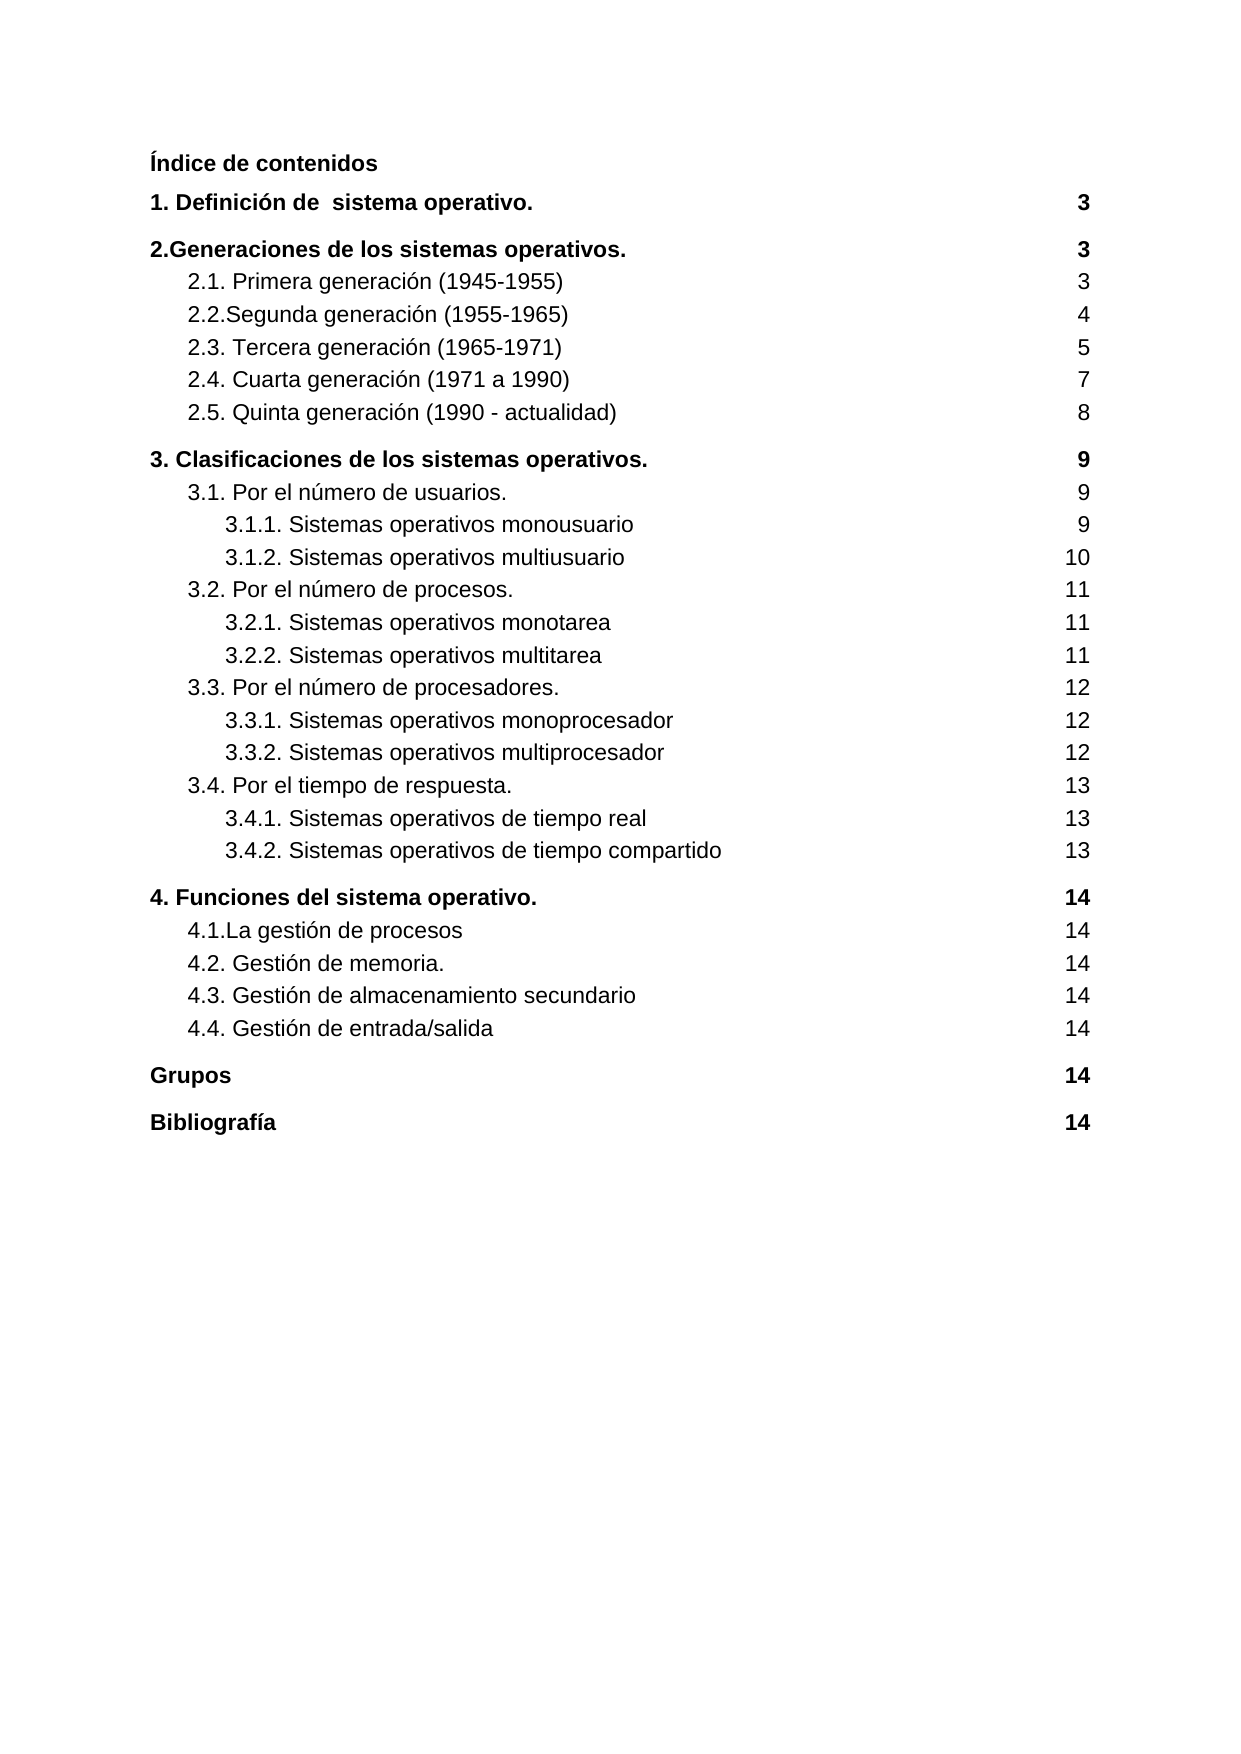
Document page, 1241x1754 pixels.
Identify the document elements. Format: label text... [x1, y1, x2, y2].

text 3.1. Por el número de usuarios. 9 [187, 478, 1090, 505]
text 3.3.1. Sistemas operativos monoprocesador 12 [225, 707, 1090, 733]
text 4.2. Gestión de memoria. 14 [187, 949, 1090, 976]
text 3. Clasificaciones de los sistemas operativos. 9 [150, 446, 1090, 472]
text Índice de contenidos [150, 150, 1090, 176]
text 2.1. Primera generación (1945-1955) 3 [187, 268, 1090, 295]
text 3.2.2. Sistemas operativos multitarea 11 [225, 642, 1090, 668]
text 4.1.La gestión de procesos 14 [187, 917, 1090, 943]
text 3.1.2. Sistemas operativos multiusuario 10 [225, 544, 1090, 570]
text 3.2.1. Sistemas operativos monotarea 11 [225, 609, 1090, 635]
text 2.4. Cuarta generación (1971 a 1990) 7 [187, 366, 1090, 392]
text 3.1.1. Sistemas operativos monousuario 9 [225, 511, 1090, 537]
text 2.5. Quinta generación (1990 - actualidad) 8 [187, 399, 1090, 425]
text 3.4. Por el tiempo de respuesta. 13 [187, 772, 1090, 798]
text 3.3.2. Sistemas operativos multiprocesador 12 [225, 739, 1090, 766]
text 2.3. Tercera generación (1965-1971) 5 [187, 333, 1090, 360]
text 4. Funciones del sistema operativo. 14 [150, 884, 1090, 911]
text 3.2. Por el número de procesos. 11 [187, 576, 1090, 603]
text 1. Definición de sistema operativo. 3 [150, 188, 1090, 215]
text 4.3. Gestión de almacenamiento secundario 14 [187, 982, 1090, 1008]
text 3.4.2. Sistemas operativos de tiempo compartido 13 [225, 837, 1090, 863]
text Grupos 14 [150, 1062, 1090, 1088]
text 4.4. Gestión de entrada/salida 14 [187, 1015, 1090, 1041]
text 3.3. Por el número de procesadores. 12 [187, 674, 1090, 701]
text 2.2.Segunda generación (1955-1965) 4 [187, 301, 1090, 327]
text 3.4.1. Sistemas operativos de tiempo real 13 [225, 804, 1090, 831]
text Bibliografía 14 [150, 1109, 1090, 1136]
text 2.Generaciones de los sistemas operativos. 3 [150, 236, 1090, 262]
